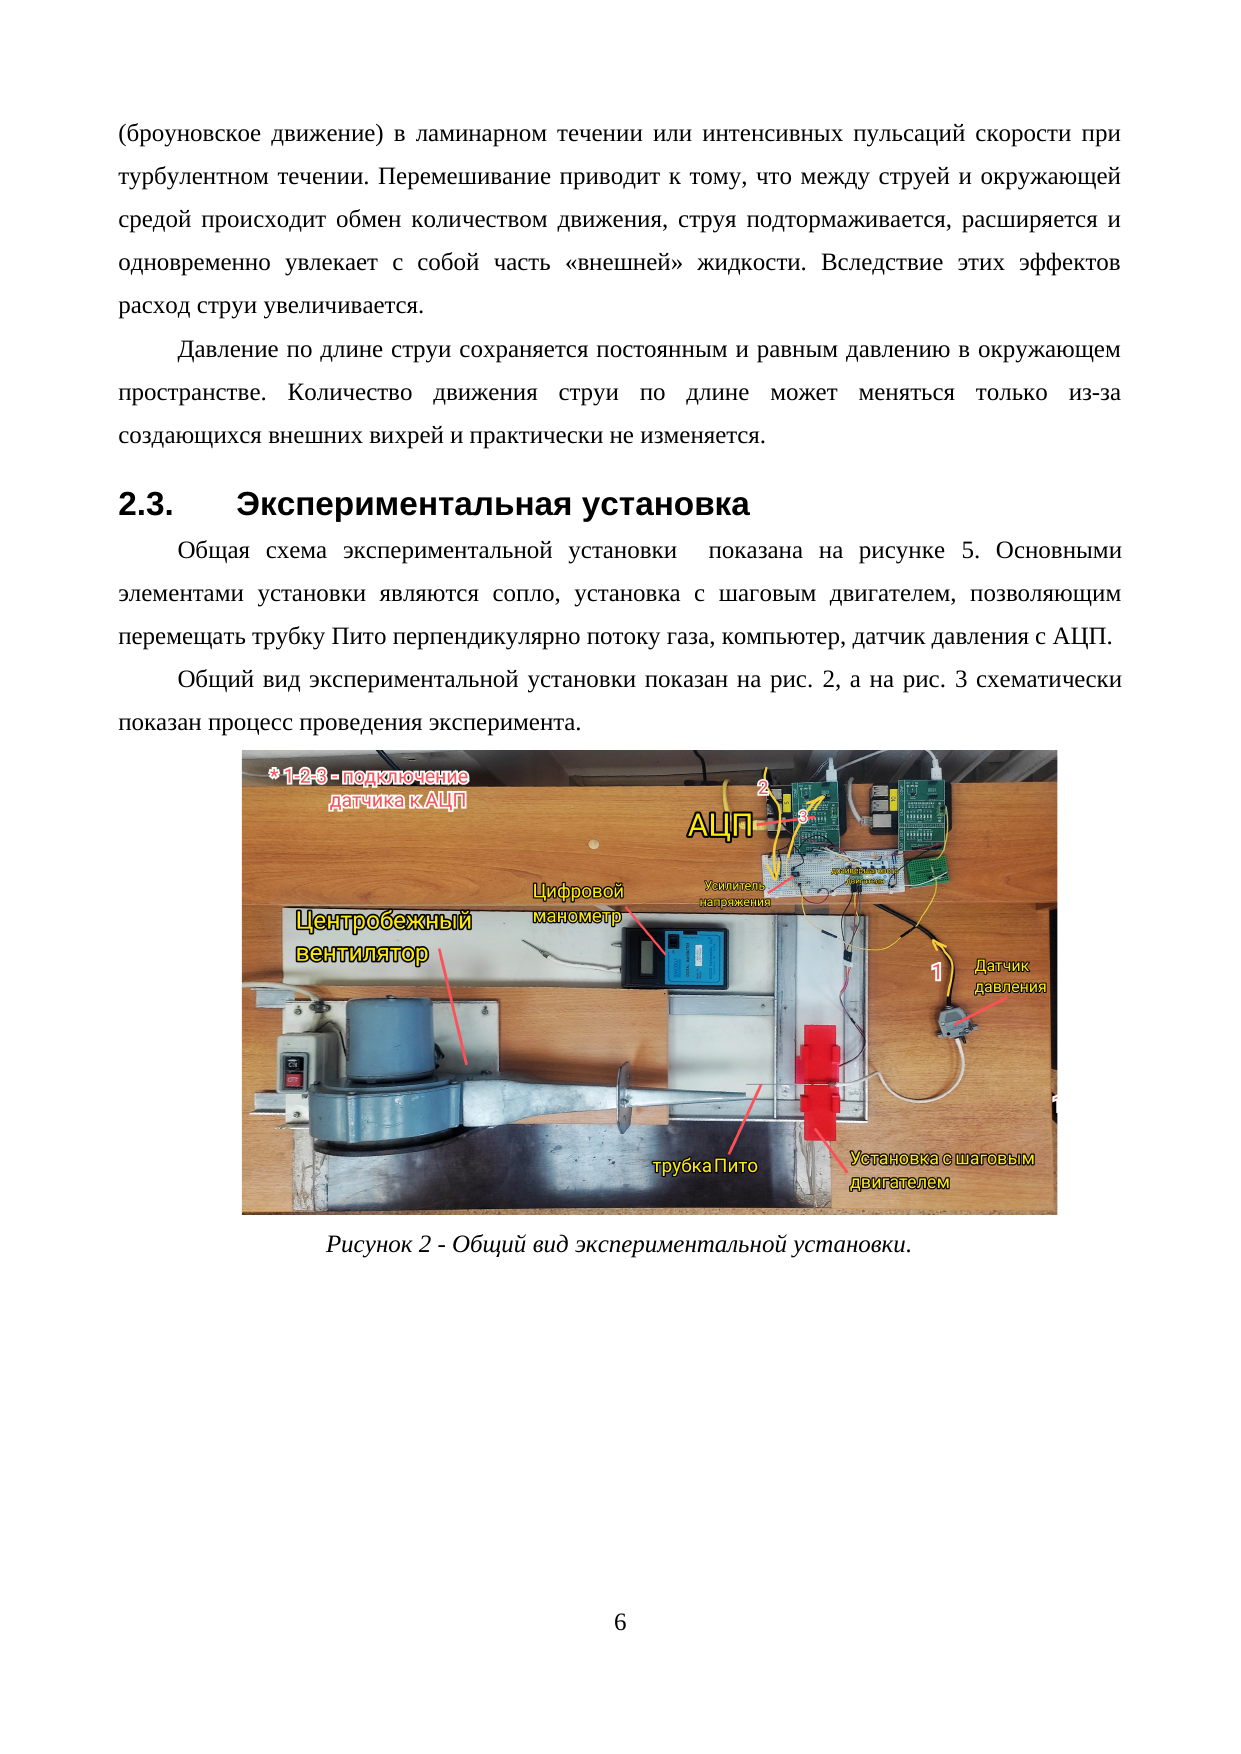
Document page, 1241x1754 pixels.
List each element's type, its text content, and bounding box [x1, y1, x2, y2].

text Общий вид экспериментальной установки показан на рис. 2, а на рис. 3 схематически показан процесс проведения эксперимента. [118, 664, 1122, 736]
text Рисунок 2 - Общий вид экспериментальной установки. [118, 1229, 1122, 1257]
picture [241, 750, 1058, 1215]
text Давление по длине струи сохраняется постоянным и равным давлению в окружающем пространстве. Количество движения струи по длине может меняться только из-за создающихся внешних вихрей и практически не изменяется. [118, 334, 1122, 449]
subtitle Экспериментальная установка [118, 484, 1122, 522]
text Общая схема экспериментальной установки показана на рисунке 5. Основными элементами установки являются сопло, установка с шаговым двигателем, позволяющим перемещать трубку Пито перпендикулярно потоку газа, компьютер, датчик давления с АЦП. [118, 535, 1122, 650]
text (броуновское движение) в ламинарном течении или интенсивных пульсаций скорости при турбулентном течении. Перемешивание приводит к тому, что между струей и окружающей средой происходит обмен количеством движения, струя подтормаживается, расширяется и одновременно увлекает с собой часть «внешней» жидкости. Вследствие этих эффектов расход струи увеличивается. [118, 118, 1122, 319]
